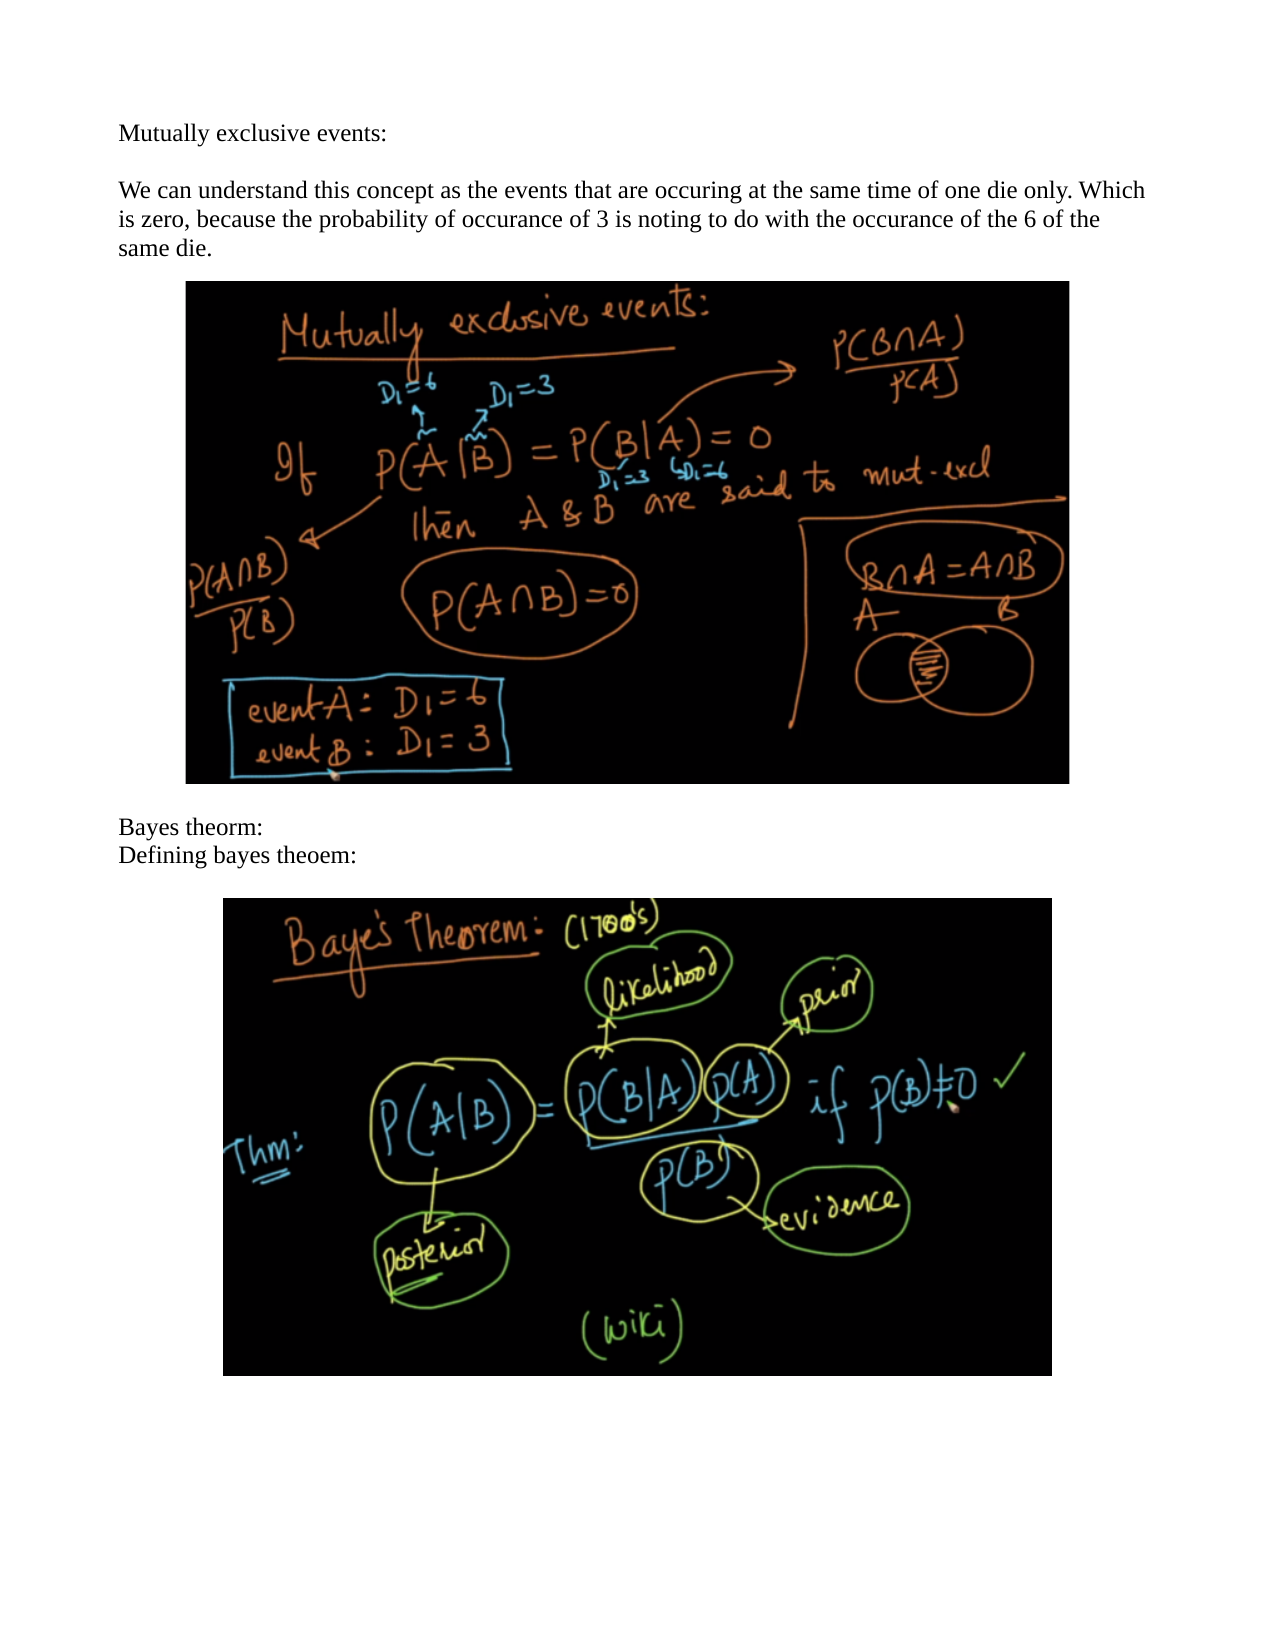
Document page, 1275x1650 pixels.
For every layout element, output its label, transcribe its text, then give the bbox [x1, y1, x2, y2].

picture [185, 281, 1070, 784]
text Defining bayes theoem: [118, 841, 1157, 869]
text We can understand this concept as the events that are occuring at the same time of one die only. Which is zero, because the probability of occurance of 3 is noting to do with the occurance of the 6 of the same die. [118, 176, 1157, 262]
picture [223, 898, 1052, 1376]
text Bayes theorm: [118, 812, 1157, 841]
text Mutually exclusive events: [118, 118, 1157, 147]
